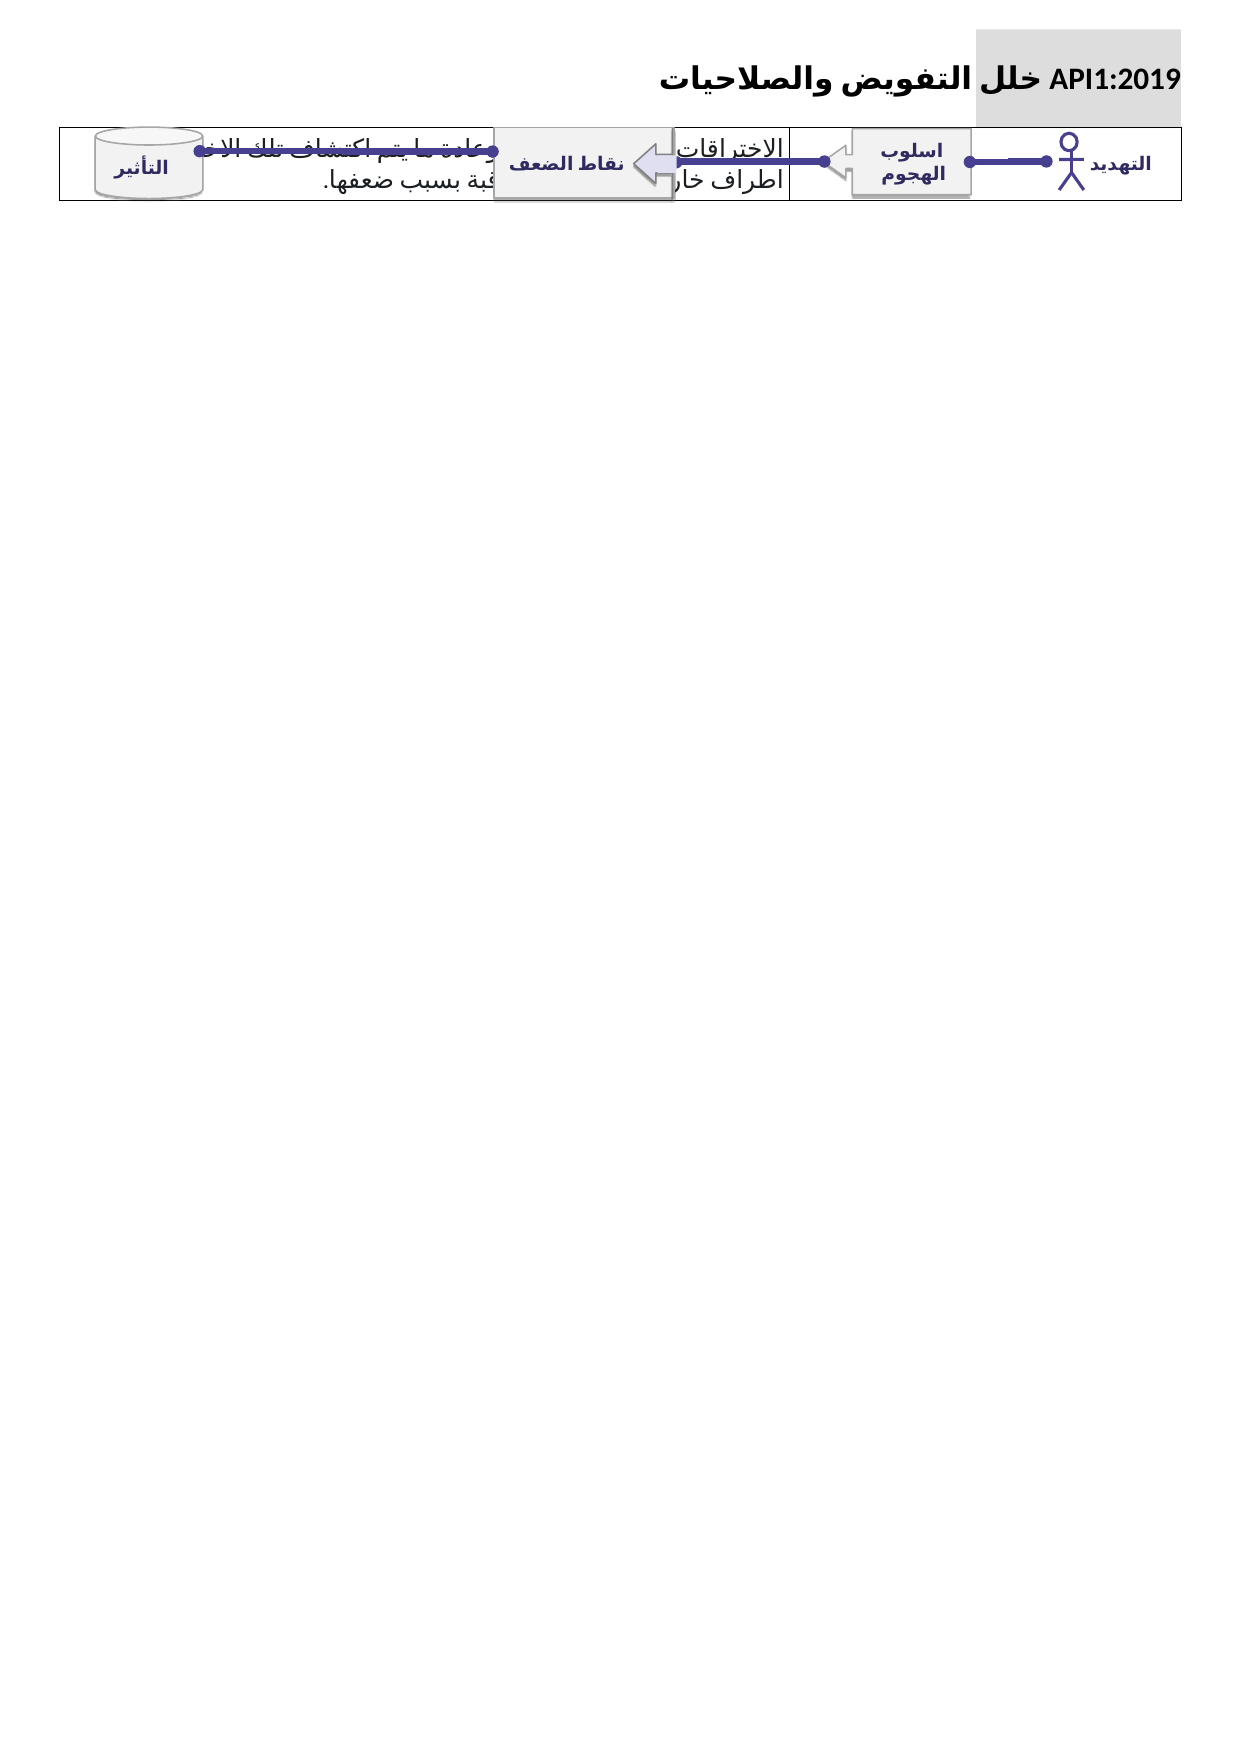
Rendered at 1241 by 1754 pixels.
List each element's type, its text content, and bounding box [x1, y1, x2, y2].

table_cell API10:2019 خلل في طريقة تسجيل الاحداث والمراقبة [790, 128, 851, 158]
table_cell ان التسجيل الغير صحيح للاحداث و المراقبة لها يؤدي الى ضعف عملية الاستجابة للحوادث، مما يسمح للمهاجم بالعودة مره اخرى او حتى البقاء داخل الشبكة او التنقل داخل الشبكة او الاطلاع و التلاعب و تسريب البيانات حيث تٌظهر معظم الدراسات ان الوقت اللازم لاكتشاف الاختراقات يزيد عن 200 يوم وعادة ما يتم اكتشاف تلك الاختراقات من اطراف خارجية بدلاً من المراقبة بسبب ضعفها. [188, 154, 493, 200]
table_cell API10:2019 خلل في طريقة تسجيل الاحداث والمراقبة [790, 128, 1181, 200]
